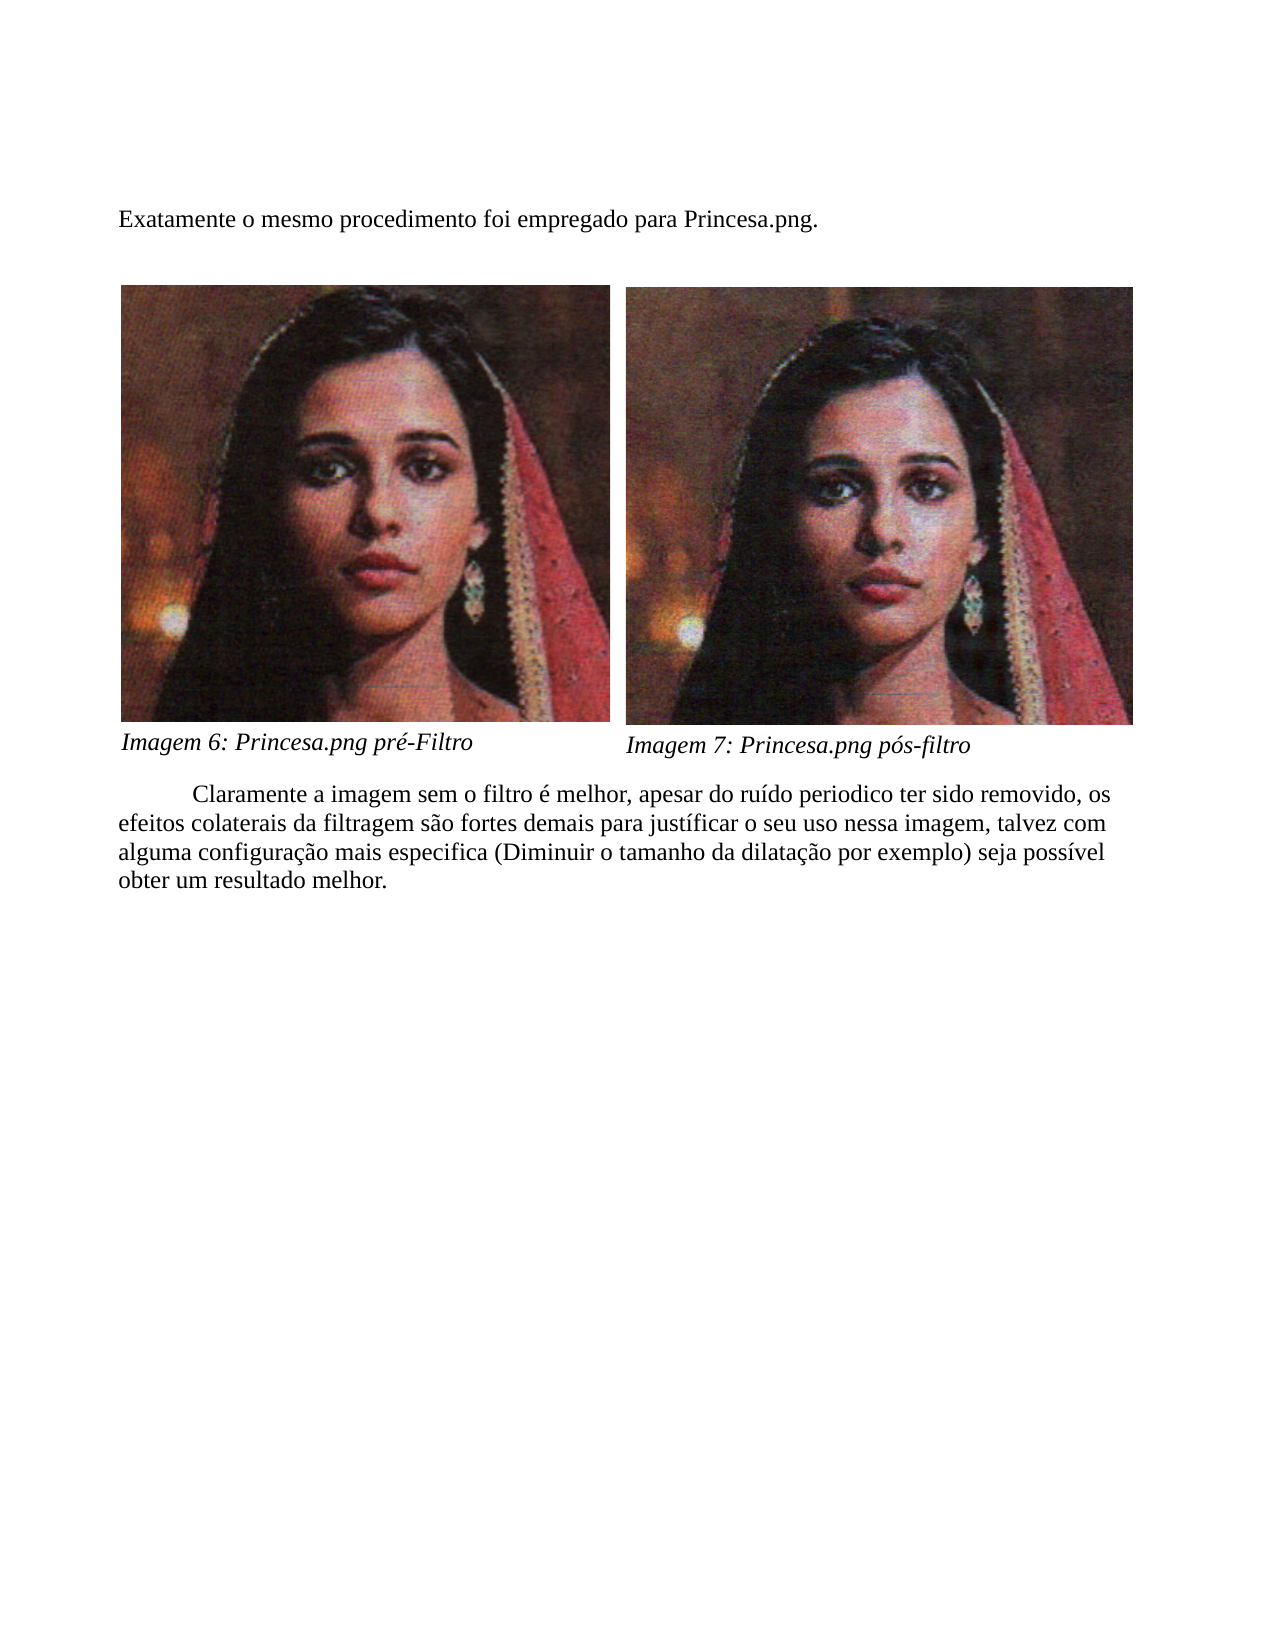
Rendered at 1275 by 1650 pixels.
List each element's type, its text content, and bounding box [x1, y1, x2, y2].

picture [121, 285, 611, 722]
text Imagem 6: Princesa.png pré-Filtro [121, 722, 610, 756]
picture [625, 287, 1133, 725]
text Imagem 7: Princesa.png pós-filtro [626, 725, 1133, 759]
text Exatamente o mesmo procedimento foi empregado para Princesa.png. [118, 204, 1157, 233]
text Claramente a imagem sem o filtro é melhor, apesar do ruído periodico ter sido removido, os efeitos colaterais da filtragem são fortes demais para justíficar o seu uso nessa imagem, talvez com alguma configuração mais especifica (Diminuir o tamanho da dilatação por exemplo) seja possível obter um resultado melhor. [118, 779, 1157, 894]
